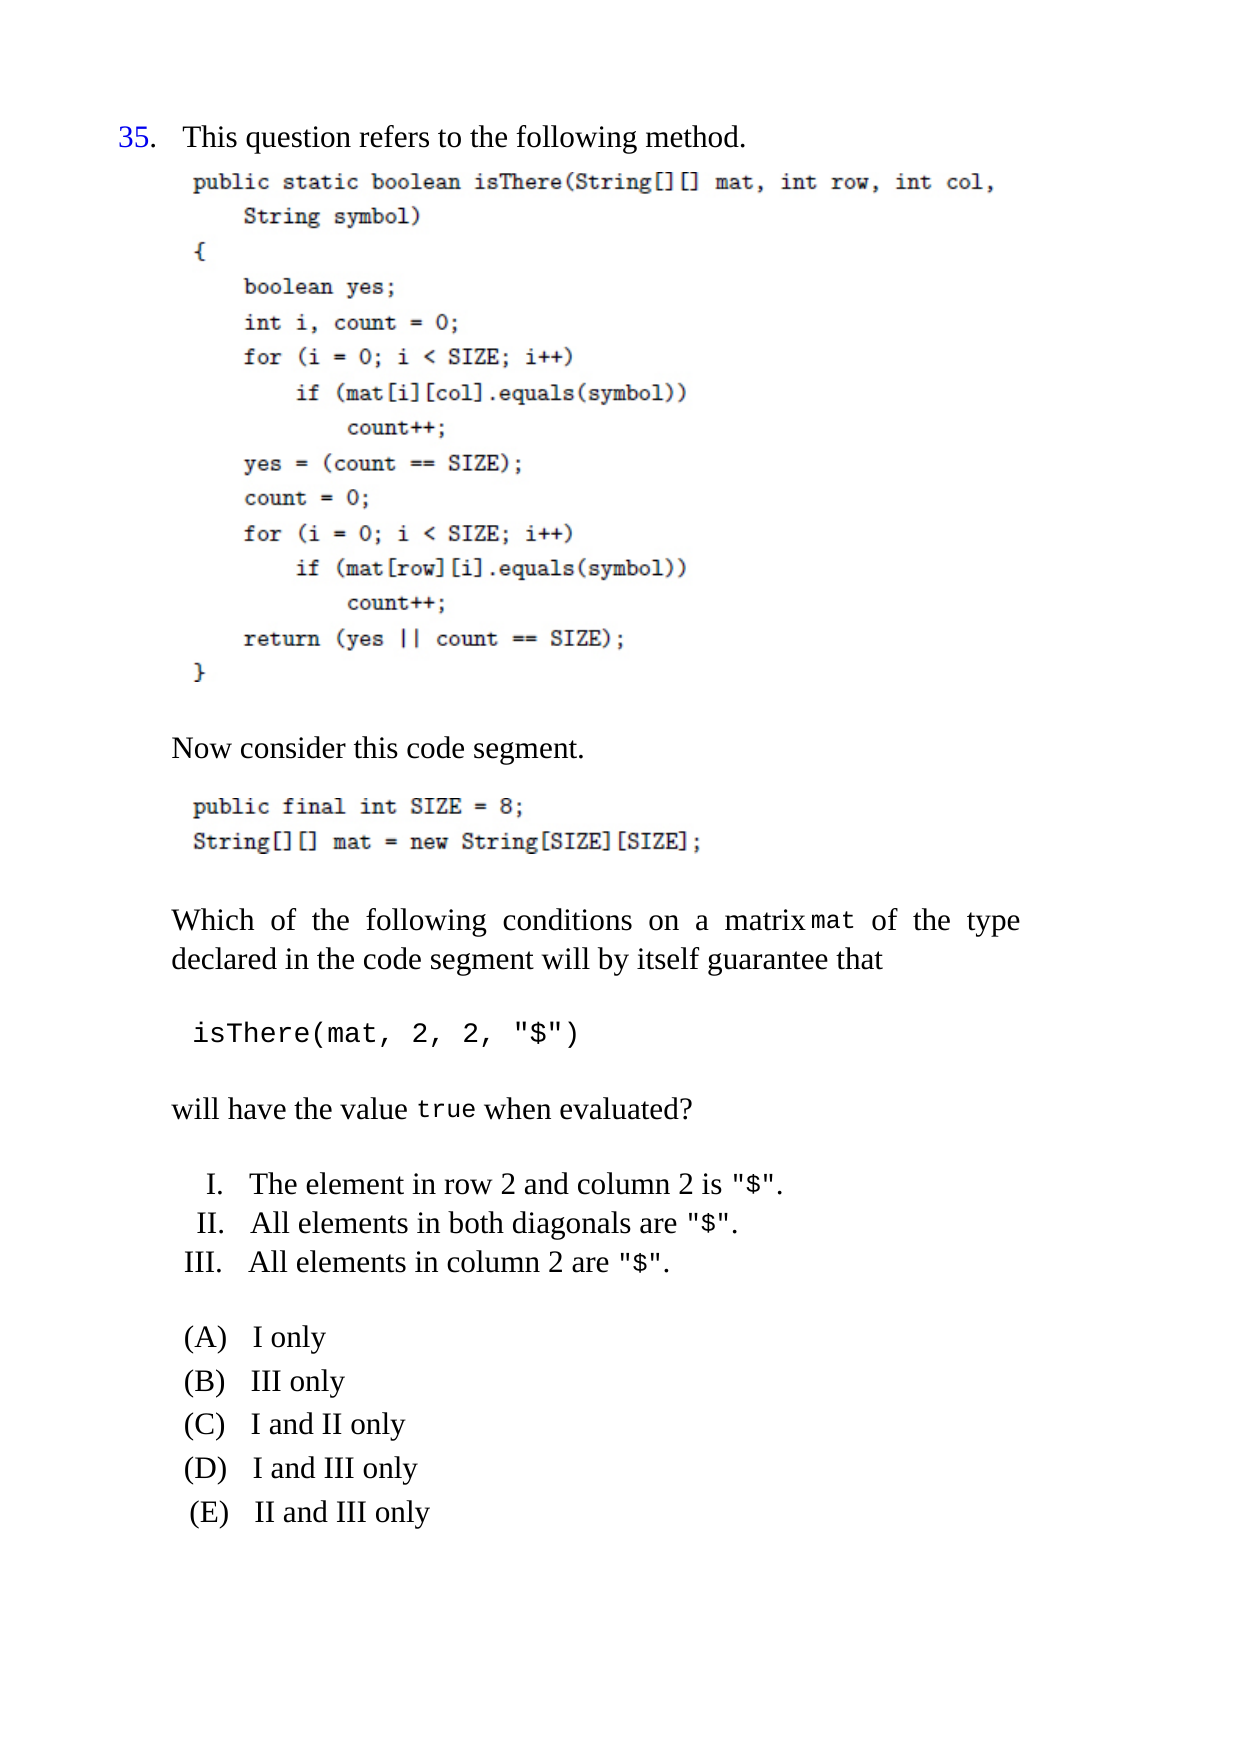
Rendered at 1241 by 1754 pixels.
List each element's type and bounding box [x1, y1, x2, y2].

picture [192, 798, 701, 854]
picture [192, 172, 994, 682]
